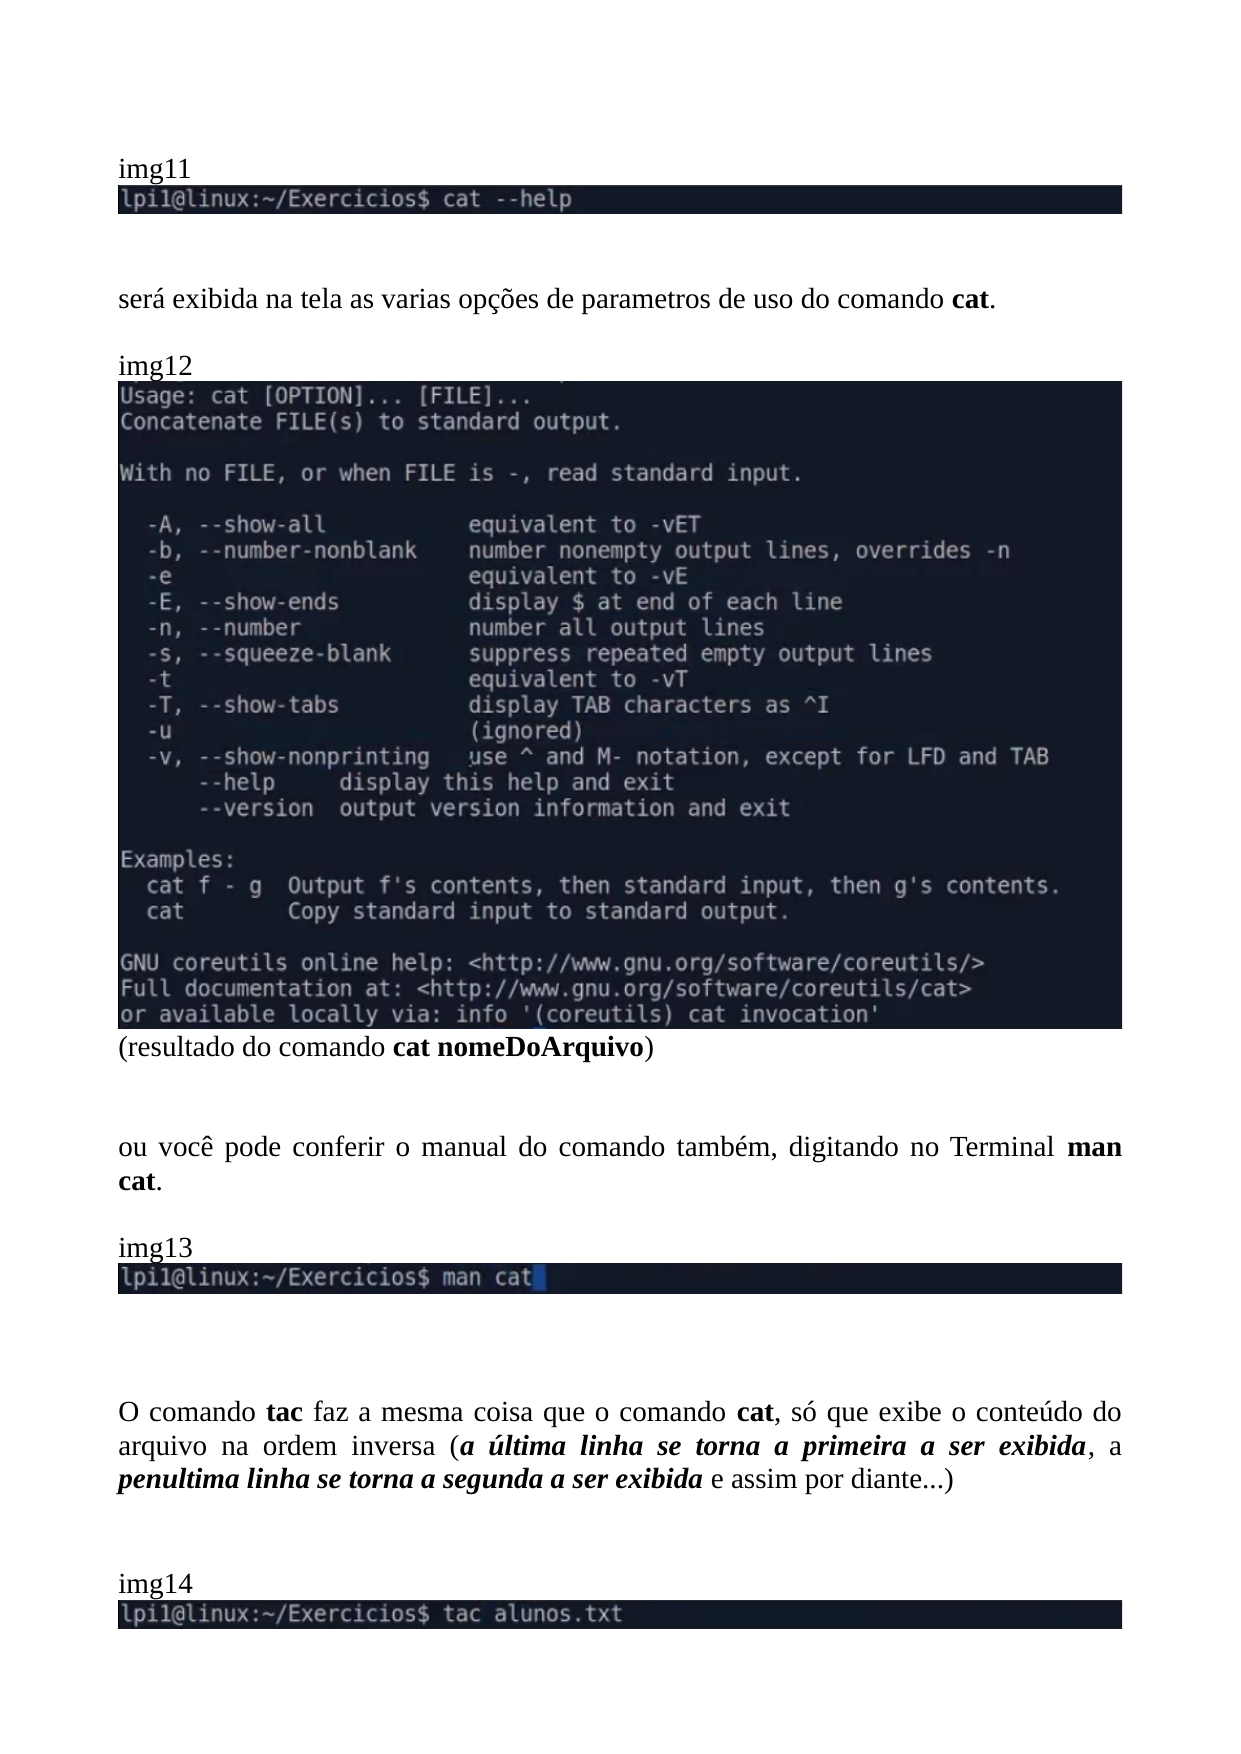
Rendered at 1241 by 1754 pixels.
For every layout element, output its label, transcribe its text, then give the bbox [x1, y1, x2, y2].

text img14 [118, 1567, 1122, 1600]
text ou você pode conferir o manual do comando também, digitando no Terminal man cat. [118, 1129, 1122, 1197]
text img13 [118, 1230, 1122, 1263]
picture [118, 381, 1123, 1029]
text O comando tac faz a mesma coisa que o comando cat, só que exibe o conteúdo do arquivo na ordem inversa (a última linha se torna a primeira a ser exibida, a penultima linha se torna a segunda a ser exibida e assim por diante...) [118, 1394, 1122, 1495]
picture [118, 185, 1123, 214]
picture [118, 1263, 1123, 1294]
text será exibida na tela as varias opções de parametros de uso do comando cat. [118, 281, 1122, 314]
picture [118, 1600, 1123, 1629]
text img12 [118, 348, 1122, 381]
text (resultado do comando cat nomeDoArquivo) [118, 1029, 1122, 1062]
text img11 [118, 152, 1122, 185]
